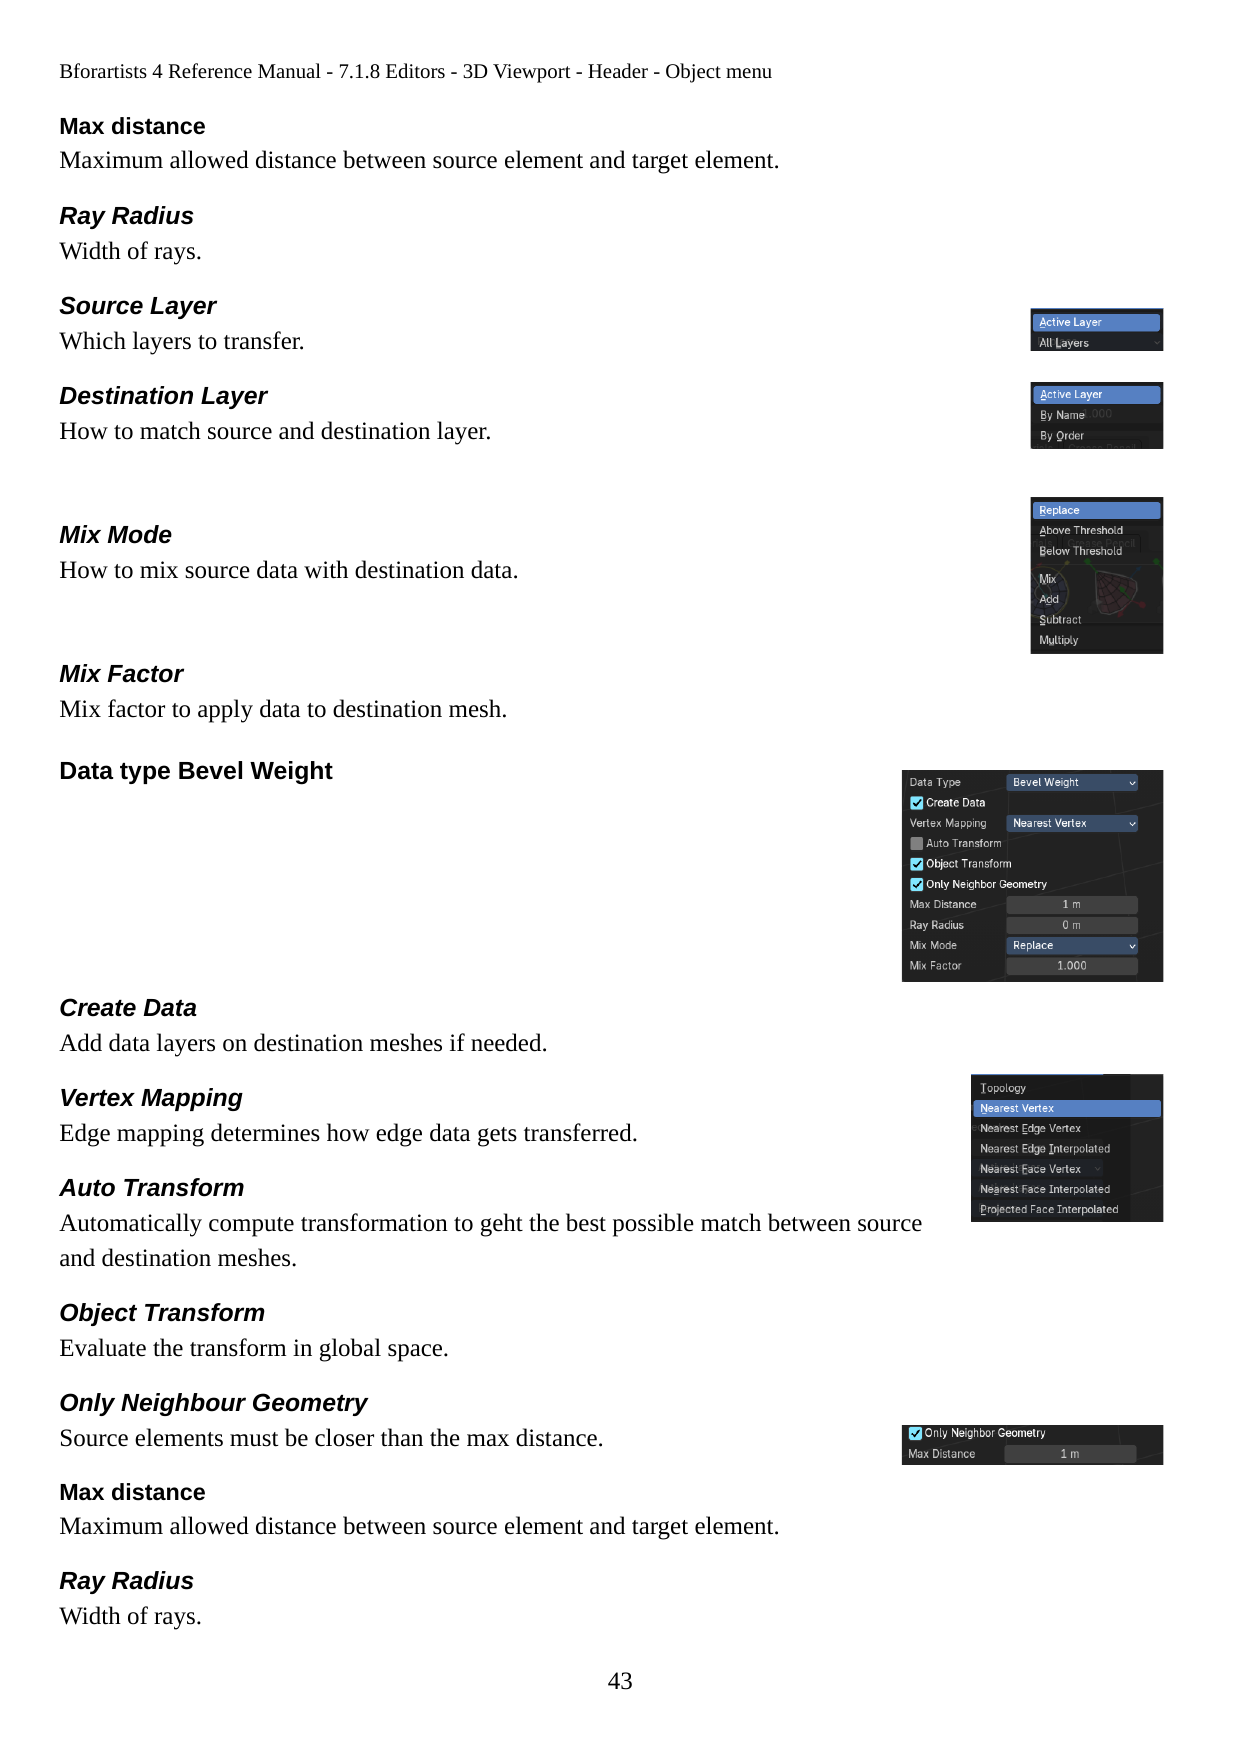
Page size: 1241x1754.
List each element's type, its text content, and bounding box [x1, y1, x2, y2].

text Mix factor to apply data to destination mesh. [59, 694, 1181, 723]
subtitle [1164, 1173, 1181, 1202]
subtitle Mix Factor [59, 659, 1181, 688]
text Maximum allowed distance between source element and target element. [59, 1511, 1181, 1540]
text Which layers to transfer. [59, 326, 1181, 354]
subtitle [1164, 1083, 1181, 1112]
text Add data layers on destination meshes if needed. [59, 1028, 1181, 1057]
subtitle Destination Layer [59, 381, 1181, 410]
text Maximum allowed distance between source element and target element. [59, 146, 1181, 174]
picture [1030, 497, 1164, 654]
subtitle Create Data [59, 993, 1181, 1022]
subtitle Vertex Mapping [59, 1083, 971, 1112]
subtitle Ray Radius [59, 201, 1181, 229]
picture [1030, 308, 1164, 351]
text Width of rays. [59, 1601, 1181, 1630]
picture [971, 1074, 1164, 1222]
text Source elements must be closer than the max distance. [59, 1423, 1181, 1452]
subtitle Source Layer [59, 291, 1181, 319]
subtitle Auto Transform [59, 1173, 971, 1202]
subtitle Ray Radius [59, 1566, 1181, 1595]
text Automatically compute transformation to geht the best possible match between source and destination meshes. [59, 1208, 1181, 1271]
text Edge mapping determines how edge data gets transferred. [59, 1118, 971, 1147]
subtitle Only Neighbour Geometry [59, 1388, 1181, 1417]
text How to match source and destination layer. [59, 416, 1030, 445]
text How to mix source data with destination data. [59, 555, 1030, 584]
picture [1030, 382, 1164, 449]
text Width of rays. [59, 236, 1181, 264]
subtitle Max distance [59, 113, 1181, 139]
subtitle Data type Bevel Weight [59, 756, 1181, 784]
subtitle Mix Mode [59, 520, 1030, 549]
subtitle Max distance [59, 1478, 1181, 1505]
subtitle [1164, 520, 1181, 549]
subtitle Object Transform [59, 1298, 1181, 1326]
picture [901, 1425, 1164, 1465]
picture [901, 770, 1164, 982]
text Evaluate the transform in global space. [59, 1333, 1181, 1361]
